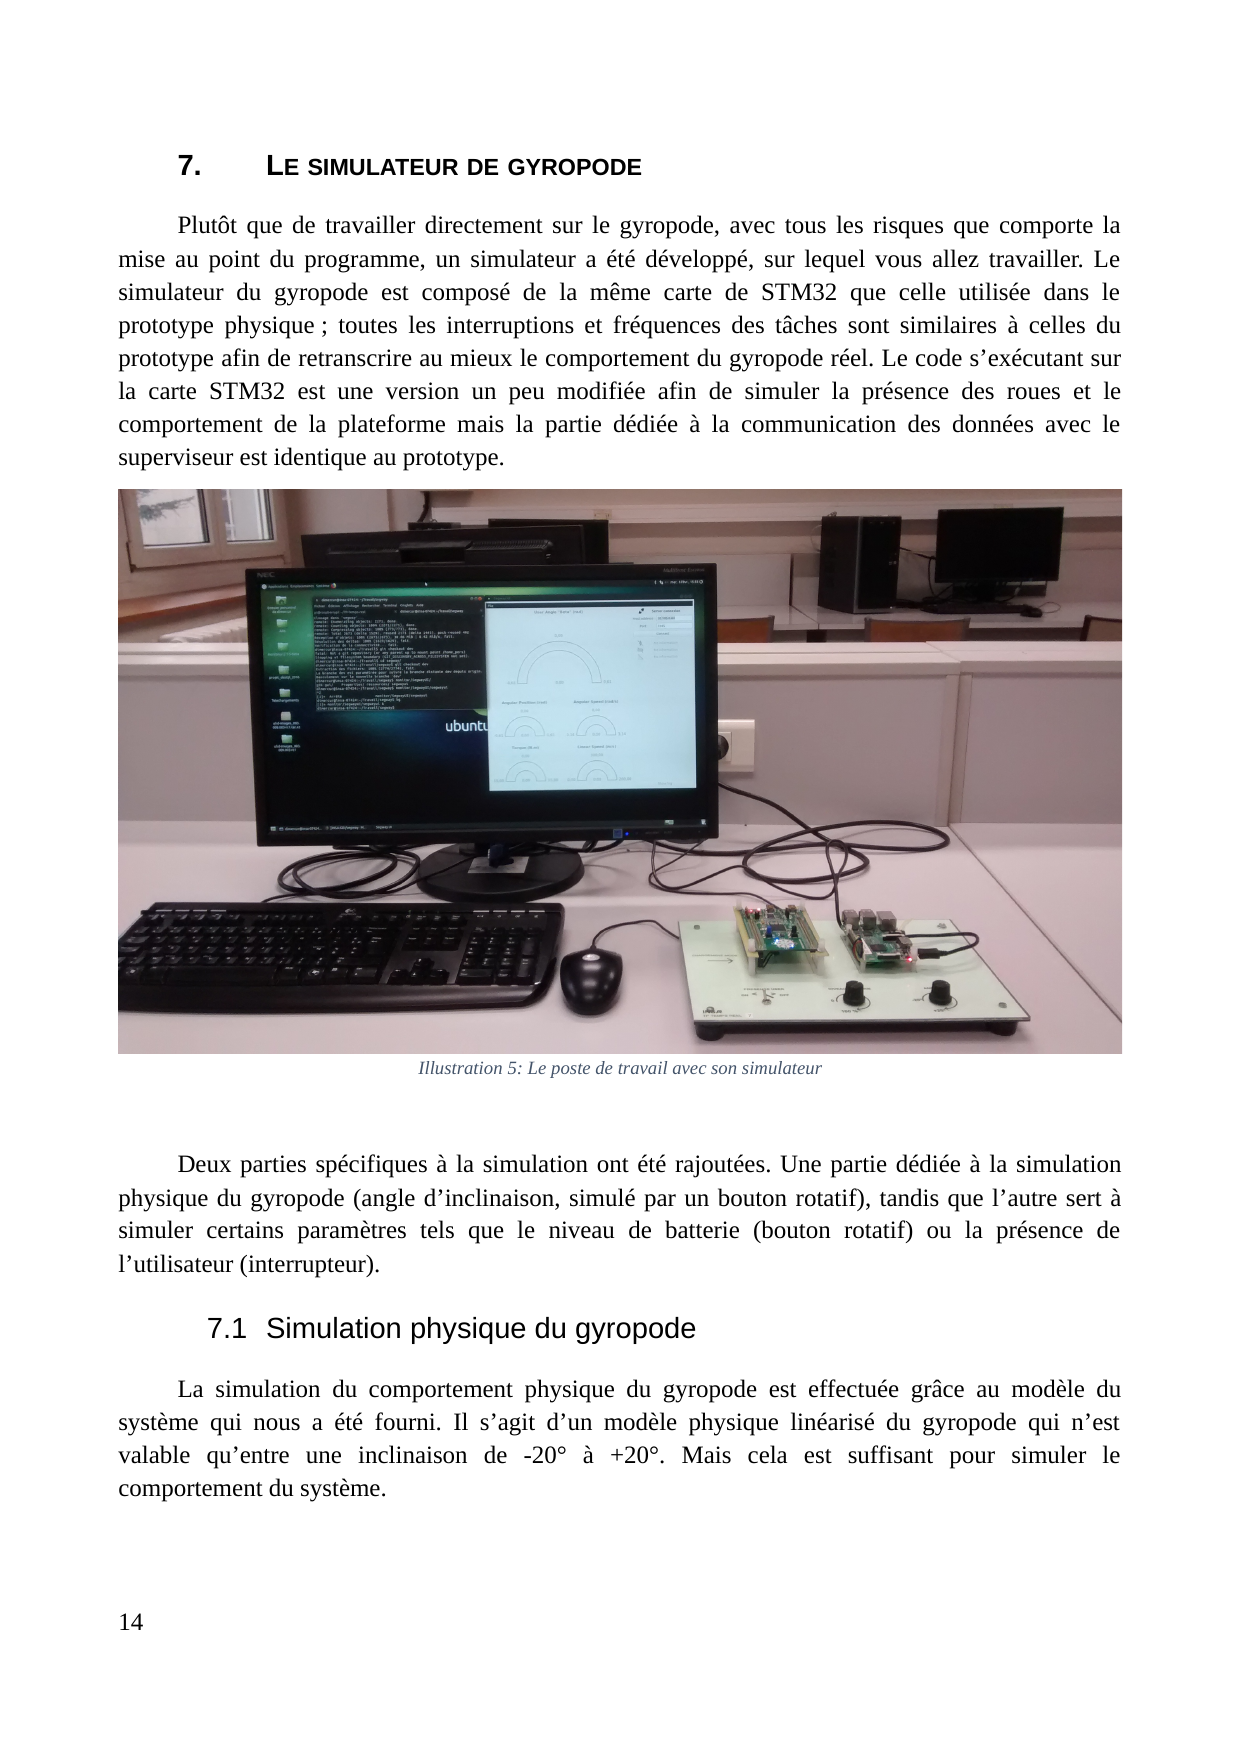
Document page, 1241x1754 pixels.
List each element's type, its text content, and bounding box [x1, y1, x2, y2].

picture [118, 489, 1123, 1054]
text Deux parties spécifiques à la simulation ont été rajoutées. Une partie dédiée à la simulation physique du gyropode (angle d’inclinaison, simulé par un bouton rotatif), tandis que l’autre sert à simuler certains paramètres tels que le niveau de batterie (bouton rotatif) ou la présence de l’utilisateur (interrupteur). [118, 1149, 1122, 1277]
subtitle Simulation physique du gyropode [118, 1311, 1122, 1345]
subtitle Le simulateur de gyropode [118, 148, 1122, 181]
text Illustration 5: Le poste de travail avec son simulateur [118, 1054, 1122, 1079]
text La simulation du comportement physique du gyropode est effectuée grâce au modèle du système qui nous a été fourni. Il s’agit d’un modèle physique linéarisé du gyropode qui n’est valable qu’entre une inclinaison de -20° à +20°. Mais cela est suffisant pour simuler le comportement du système. [118, 1374, 1122, 1502]
text Plutôt que de travailler directement sur le gyropode, avec tous les risques que comporte la mise au point du programme, un simulateur a été développé, sur lequel vous allez travailler. Le simulateur du gyropode est composé de la même carte de STM32 que celle utilisée dans le prototype physique ; toutes les interruptions et fréquences des tâches sont similaires à celles du prototype afin de retranscrire au mieux le comportement du gyropode réel. Le code s’exécutant sur la carte STM32 est une version un peu modifiée afin de simuler la présence des roues et le comportement de la plateforme mais la partie dédiée à la communication des données avec le superviseur est identique au prototype. [118, 211, 1122, 471]
